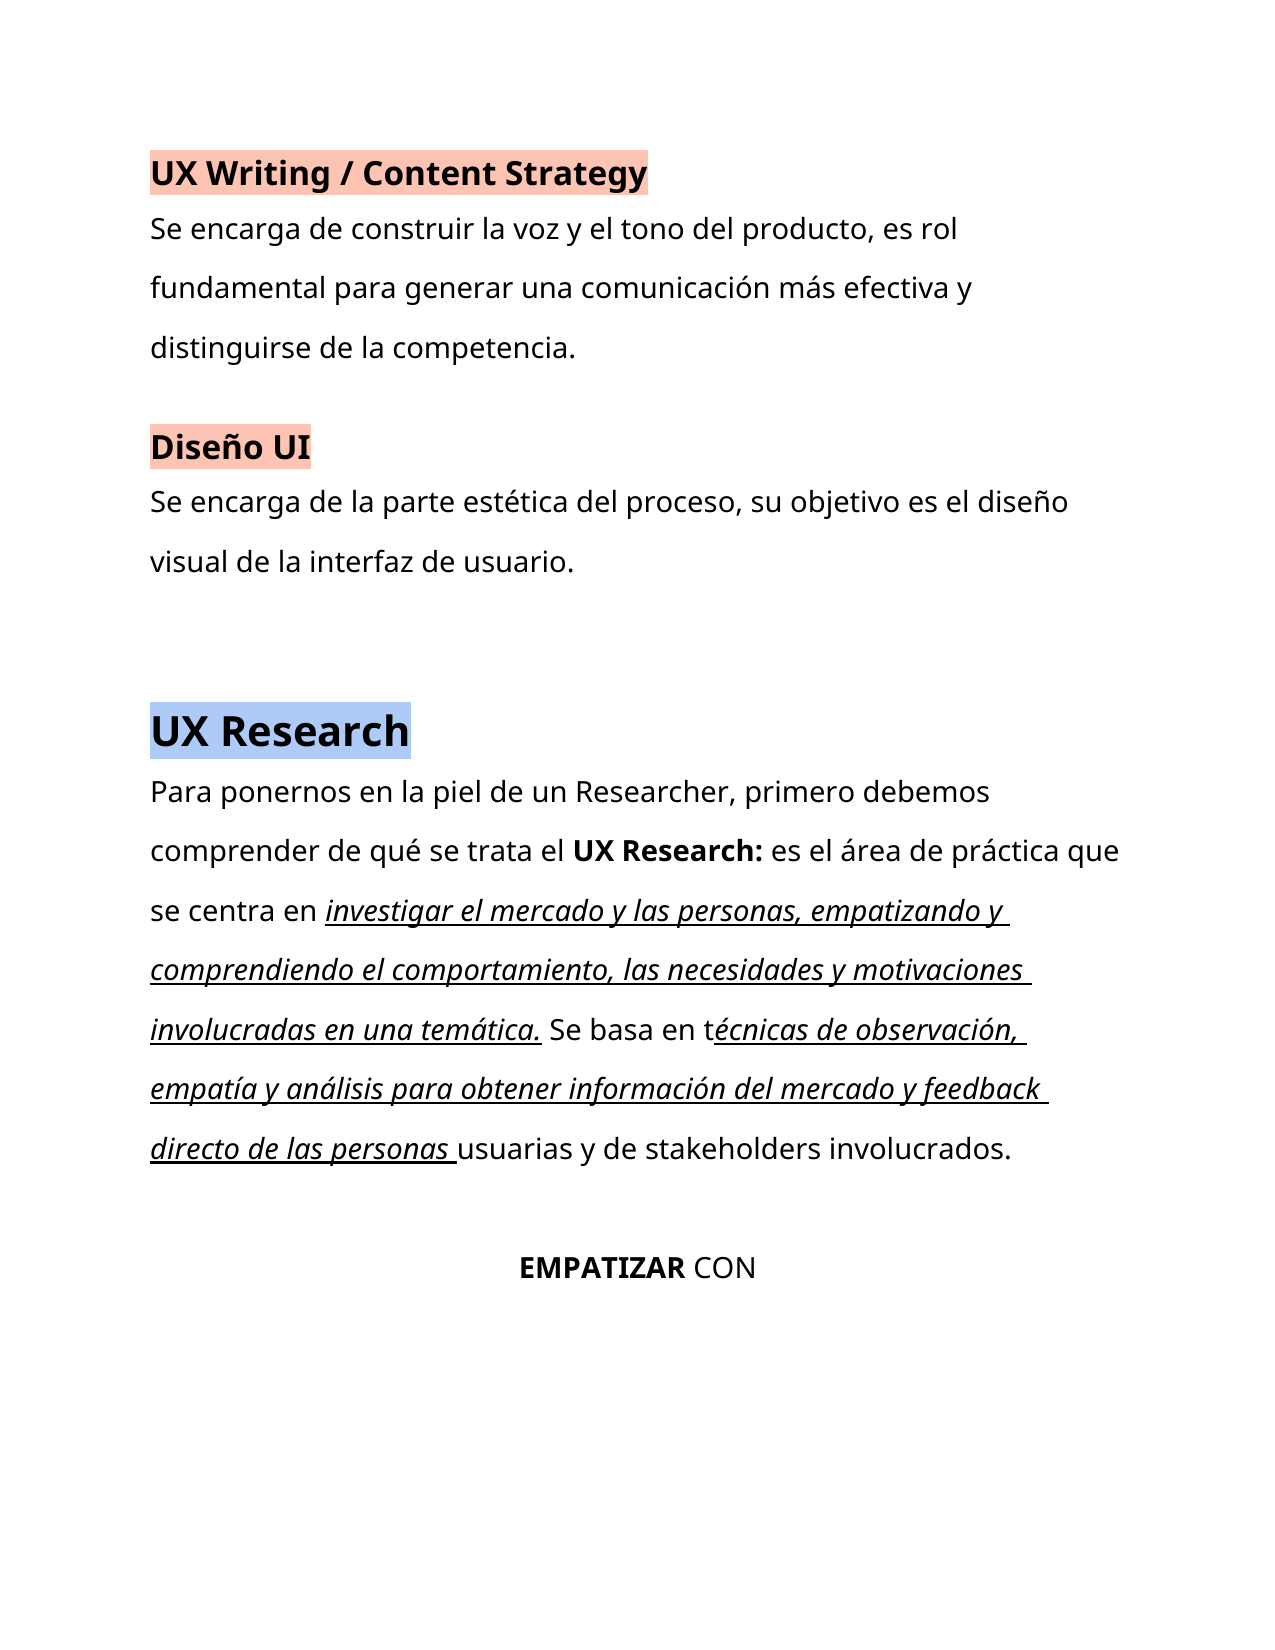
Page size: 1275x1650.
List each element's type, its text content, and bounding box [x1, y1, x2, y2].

text Se encarga de construir la voz y el tono del producto, es rol fundamental para generar una comunicación más efectiva y distinguirse de la competencia. [150, 208, 1125, 367]
text EMPATIZAR CON [150, 1247, 1125, 1287]
subtitle Diseño UI [311, 424, 1125, 469]
text Se encarga de la parte estética del proceso, su objetivo es el diseño visual de la interfaz de usuario. [150, 482, 1125, 581]
subtitle UX Writing / Content Strategy [648, 150, 1125, 195]
subtitle UX Research [411, 702, 1125, 759]
text Para ponernos en la piel de un Researcher, primero debemos comprender de qué se trata el UX Research: es el área de práctica que se centra en investigar el mercado y las personas, empatizando y comprendiendo el comportamiento, las necesidades y motivaciones involucradas en una temática. Se basa en técnicas de observación, empatía y análisis para obtener información del mercado y feedback directo de las personas usuarias y de stakeholders involucrados. [150, 771, 1125, 1168]
